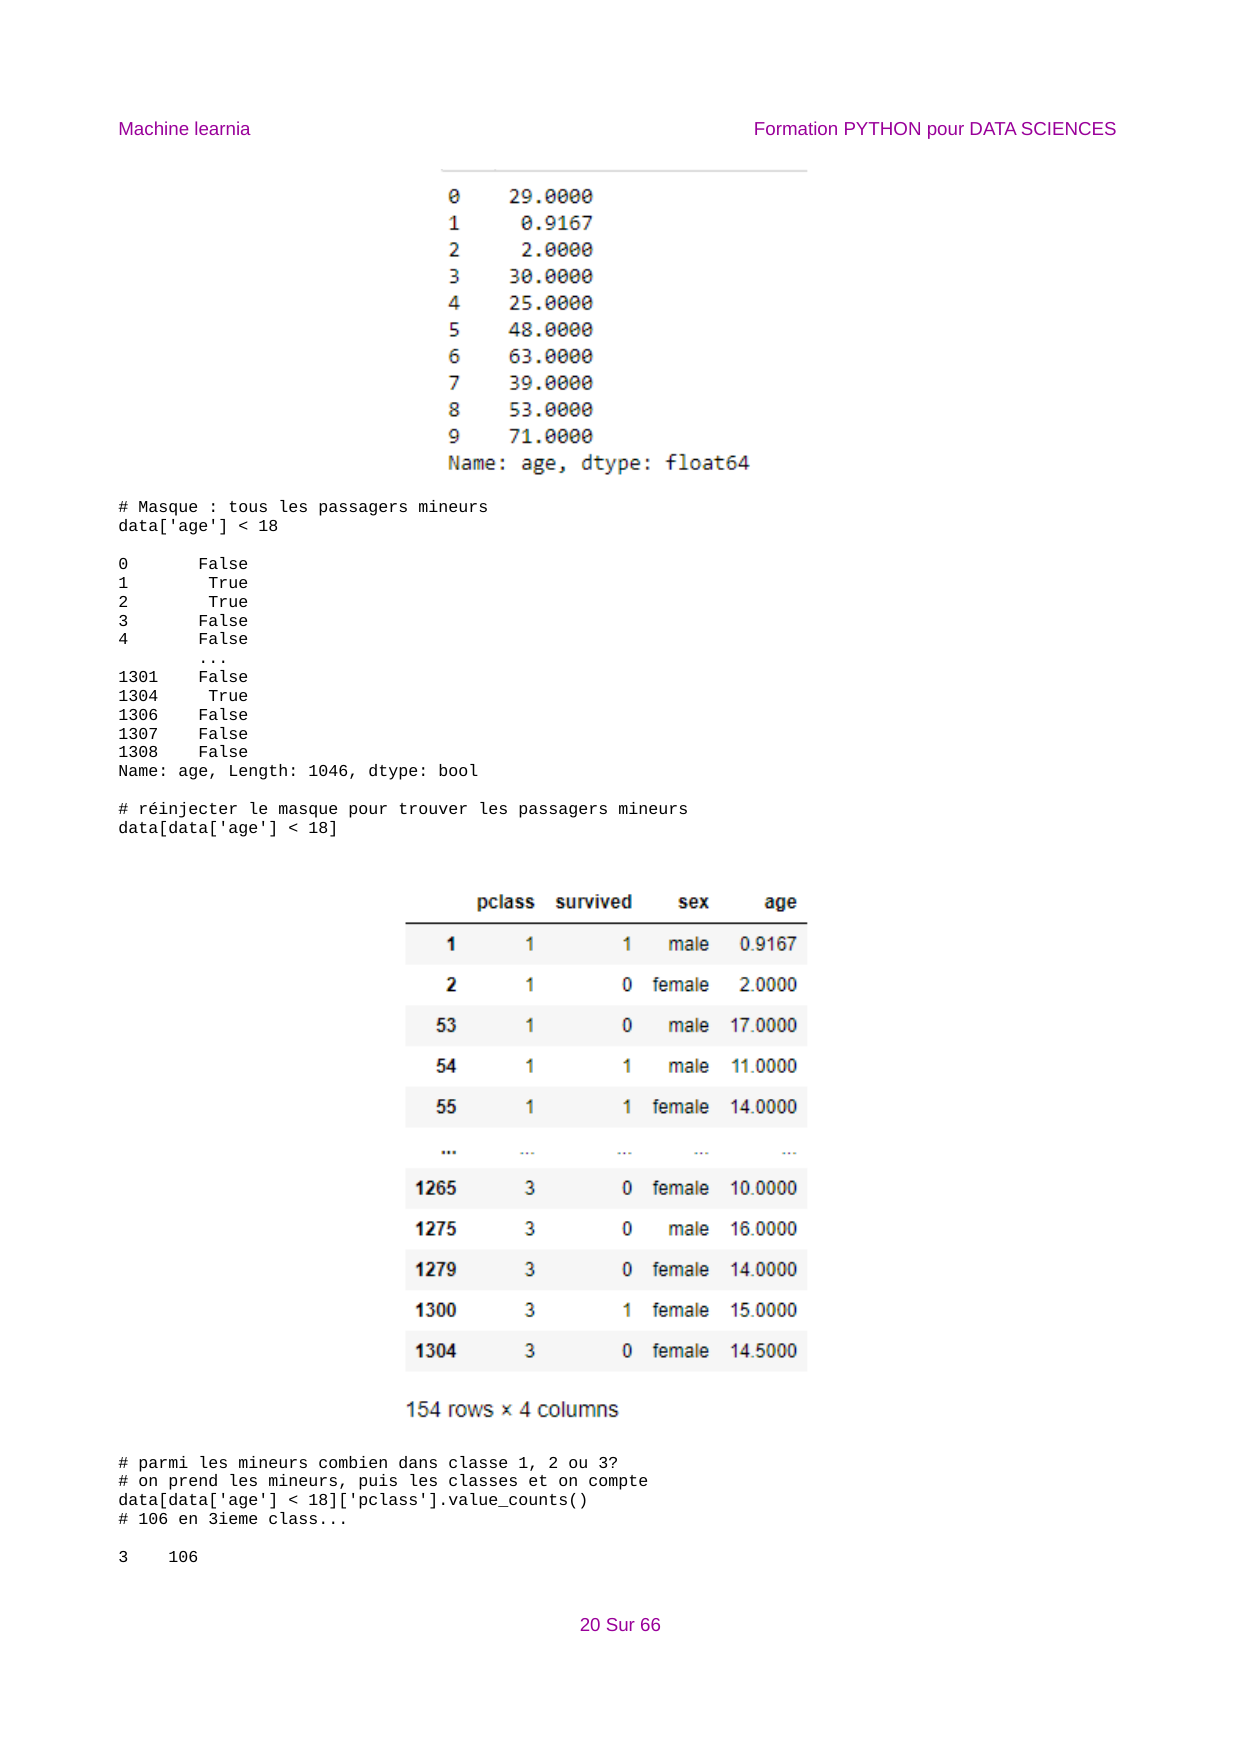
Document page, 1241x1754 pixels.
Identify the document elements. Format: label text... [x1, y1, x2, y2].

text 1306 False [118, 706, 1122, 725]
text 1307 False [118, 725, 1122, 744]
picture [432, 169, 808, 481]
text data[data['age'] < 18] [118, 819, 1122, 838]
text # on prend les mineurs, puis les classes et on compte [118, 1473, 1122, 1492]
text 2 True [118, 593, 1122, 612]
text ... [118, 650, 1122, 669]
text 3 106 [118, 1548, 1122, 1567]
text 1 True [118, 574, 1122, 593]
text Name: age, Length: 1046, dtype: bool [118, 763, 1122, 782]
text # parmi les mineurs combien dans classe 1, 2 ou 3? [118, 1454, 1122, 1473]
text # réinjecter le masque pour trouver les passagers mineurs [118, 801, 1122, 819]
text data[data['age'] < 18]['pclass'].value_counts() [118, 1492, 1122, 1511]
text 4 False [118, 631, 1122, 650]
text # Masque : tous les passagers mineurs [118, 499, 1122, 518]
text 1301 False [118, 669, 1122, 687]
text 1304 True [118, 687, 1122, 706]
text data['age'] < 18 [118, 518, 1122, 537]
picture [398, 857, 842, 1436]
text 1308 False [118, 744, 1122, 763]
text 0 False [118, 556, 1122, 574]
text # 106 en 3ieme class... [118, 1511, 1122, 1529]
text 3 False [118, 612, 1122, 631]
